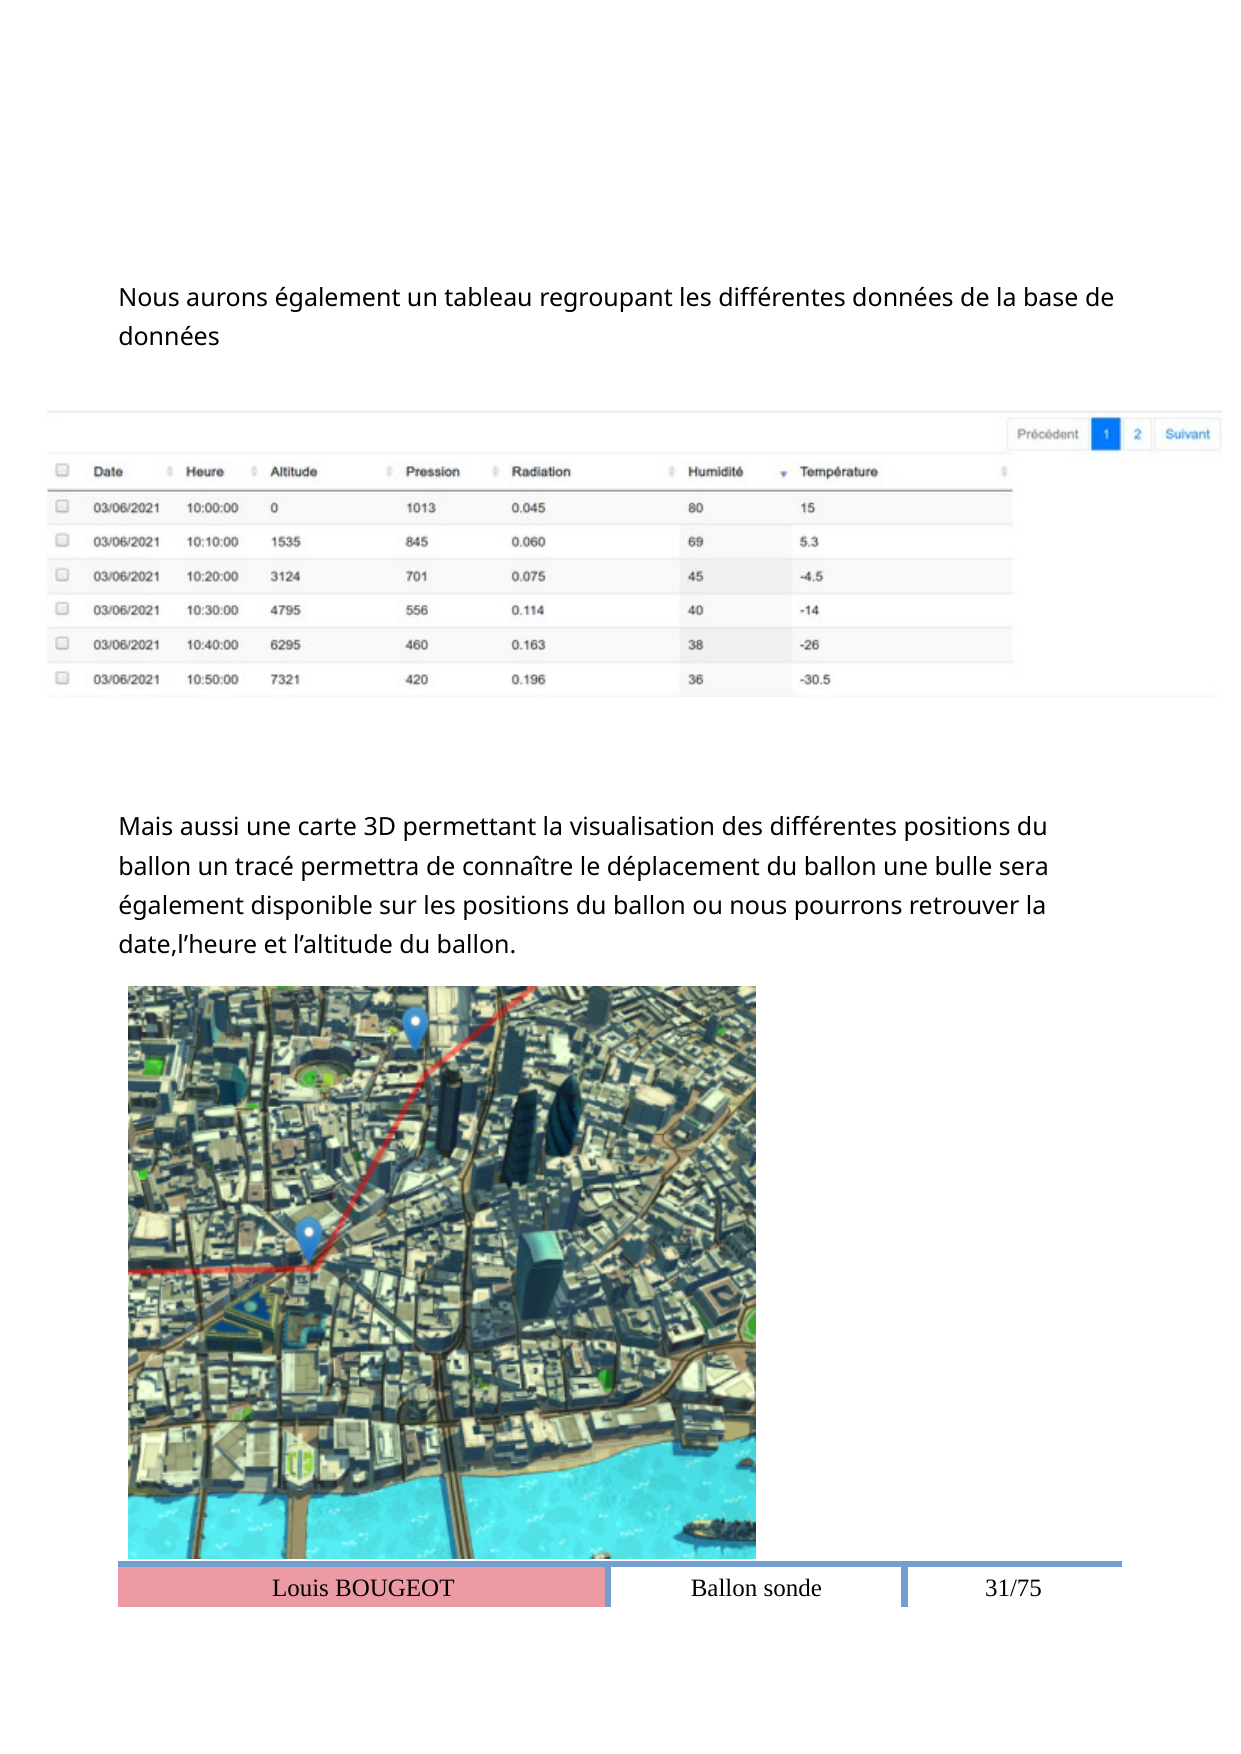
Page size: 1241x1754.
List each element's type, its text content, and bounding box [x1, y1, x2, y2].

picture [128, 986, 756, 1559]
text Mais aussi une carte 3D permettant la visualisation des différentes positions du ballon un tracé permettra de connaître le déplacement du ballon une bulle sera également disponible sur les positions du ballon ou nous pourrons retrouver la date,l’heure et l’altitude du ballon. [118, 809, 1122, 961]
picture [46, 410, 1223, 697]
text Nous aurons également un tableau regroupant les différentes données de la base de données [118, 279, 1122, 353]
